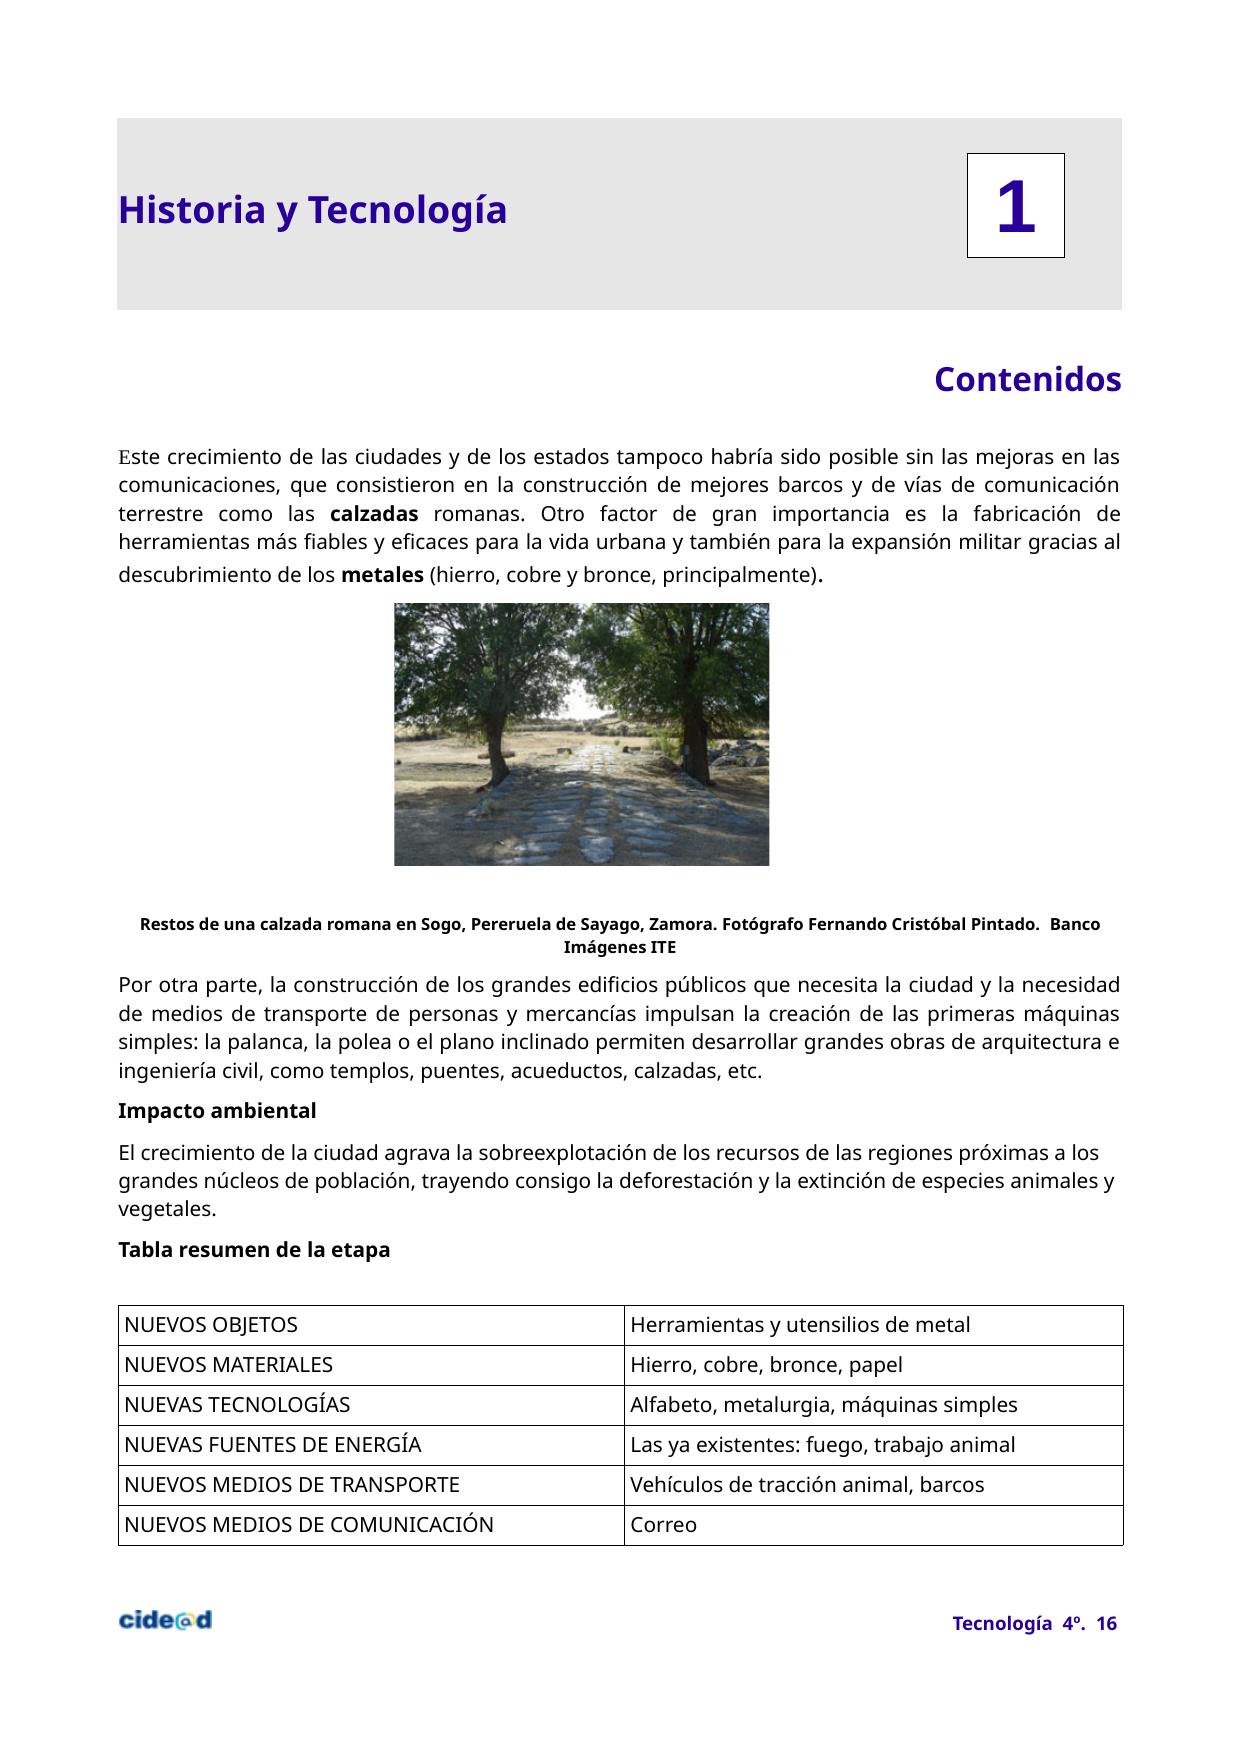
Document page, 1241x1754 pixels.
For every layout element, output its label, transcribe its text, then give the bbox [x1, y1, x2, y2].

text El crecimiento de la ciudad agrava la sobreexplotación de los recursos de las regiones próximas a los grandes núcleos de población, trayendo consigo la deforestación y la extinción de especies animales y vegetales. [118, 1138, 1122, 1223]
text Impacto ambiental [118, 1097, 1122, 1125]
table_header Herramientas y utensilios de metal [625, 1306, 1123, 1345]
table_cell Vehículos de tracción animal, barcos [625, 1466, 1123, 1505]
picture [118, 1610, 212, 1632]
table_cell NUEVAS TECNOLOGÍAS [119, 1386, 624, 1425]
table_cell Alfabeto, metalurgia, máquinas simples [625, 1386, 1123, 1425]
table_cell NUEVOS MEDIOS DE COMUNICACIÓN [119, 1506, 624, 1545]
table_cell NUEVOS MEDIOS DE TRANSPORTE [119, 1466, 624, 1505]
table_header NUEVOS OBJETOS [119, 1306, 624, 1345]
table_header Historia y Tecnología [117, 118, 1122, 310]
text Este crecimiento de las ciudades y de los estados tampoco habría sido posible sin las mejoras en las comunicaciones, que consistieron en la construcción de mejores barcos y de vías de comunicación terrestre como las calzadas romanas. Otro factor de gran importancia es la fabricación de herramientas más fiables y eficaces para la vida urbana y también para la expansión militar gracias al descubrimiento de los metales (hierro, cobre y bronce, principalmente). [118, 442, 1122, 590]
table_cell NUEVAS FUENTES DE ENERGÍA [119, 1426, 624, 1465]
table_cell Correo [625, 1506, 1123, 1545]
picture [394, 603, 770, 866]
text Por otra parte, la construcción de los grandes edificios públicos que necesita la ciudad y la necesidad de medios de transporte de personas y mercancías impulsan la creación de las primeras máquinas simples: la palanca, la polea o el plano inclinado permiten desarrollar grandes obras de arquitectura e ingeniería civil, como templos, puentes, acueductos, calzadas, etc. [118, 970, 1122, 1084]
text Contenidos [118, 356, 1122, 401]
table_cell Las ya existentes: fuego, trabajo animal [625, 1426, 1123, 1465]
text Restos de una calzada romana en Sogo, Pereruela de Sayago, Zamora. Fotógrafo Fernando Cristóbal Pintado. Banco Imágenes ITE [118, 912, 1122, 958]
table_cell Hierro, cobre, bronce, papel [625, 1346, 1123, 1385]
text Tabla resumen de la etapa [118, 1235, 1122, 1264]
table_cell NUEVOS MATERIALES [119, 1346, 624, 1385]
